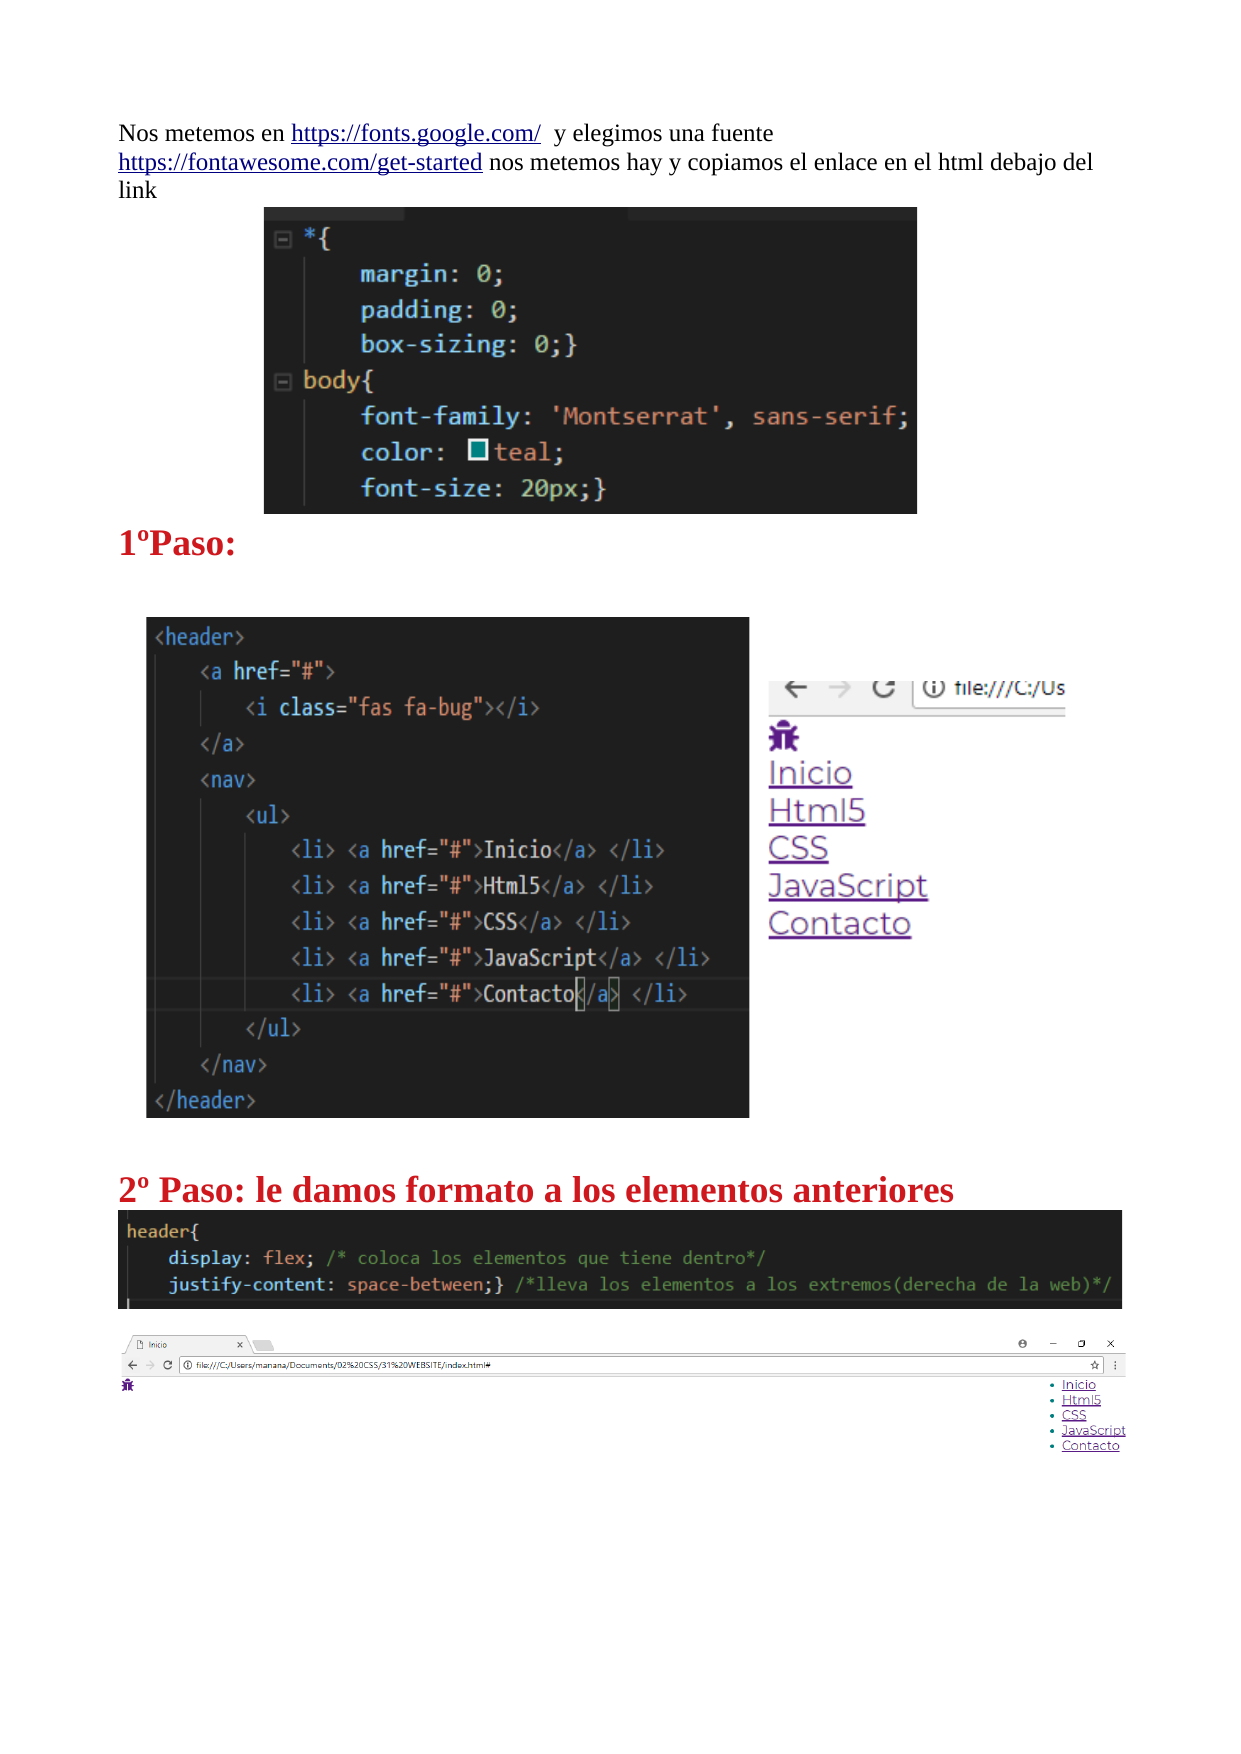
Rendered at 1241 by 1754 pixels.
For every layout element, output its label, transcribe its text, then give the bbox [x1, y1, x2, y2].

text https://fontawesome.com/get-started nos metemos hay y copiamos el enlace en el html debajo del link [118, 147, 1122, 204]
picture [263, 207, 918, 514]
text 2º Paso: le damos formato a los elementos anteriores [118, 1167, 1122, 1210]
picture [121, 1335, 1126, 1465]
picture [768, 681, 1066, 977]
text Nos metemos en https://fonts.google.com/ y elegimos una fuente [118, 118, 1122, 147]
picture [146, 617, 750, 1118]
text 1ºPaso: [118, 521, 1122, 564]
picture [118, 1210, 1123, 1309]
